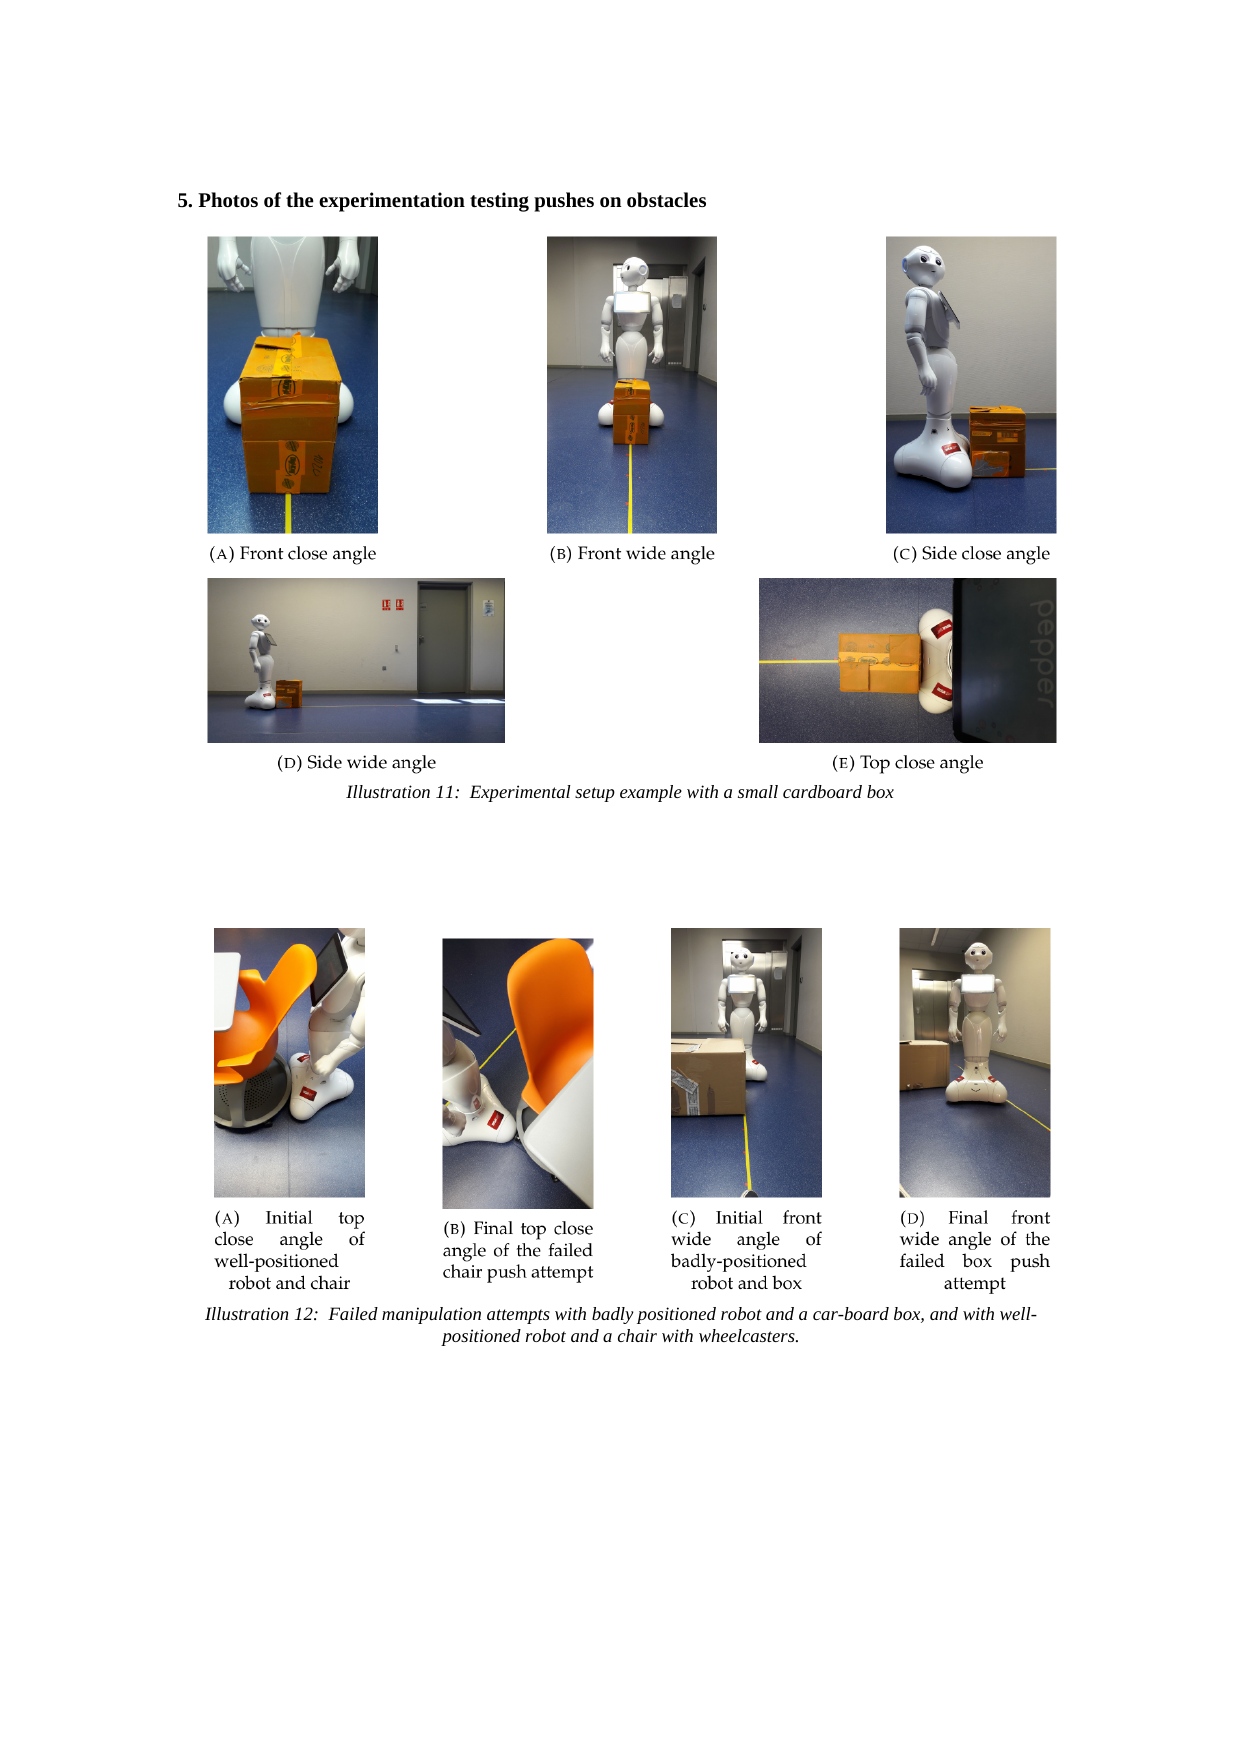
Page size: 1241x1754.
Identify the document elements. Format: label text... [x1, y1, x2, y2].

subtitle 5. Photos of the experimentation testing pushes on obstacles [177, 188, 1063, 213]
picture [212, 925, 1054, 1299]
picture [206, 235, 1058, 777]
text Illustration 11: Experimental setup example with a small cardboard box [177, 236, 1063, 803]
text Illustration 12: Failed manipulation attempts with badly positioned robot and a car-board box, and with well-positioned robot and a chair with wheelcasters. [178, 925, 1064, 1346]
